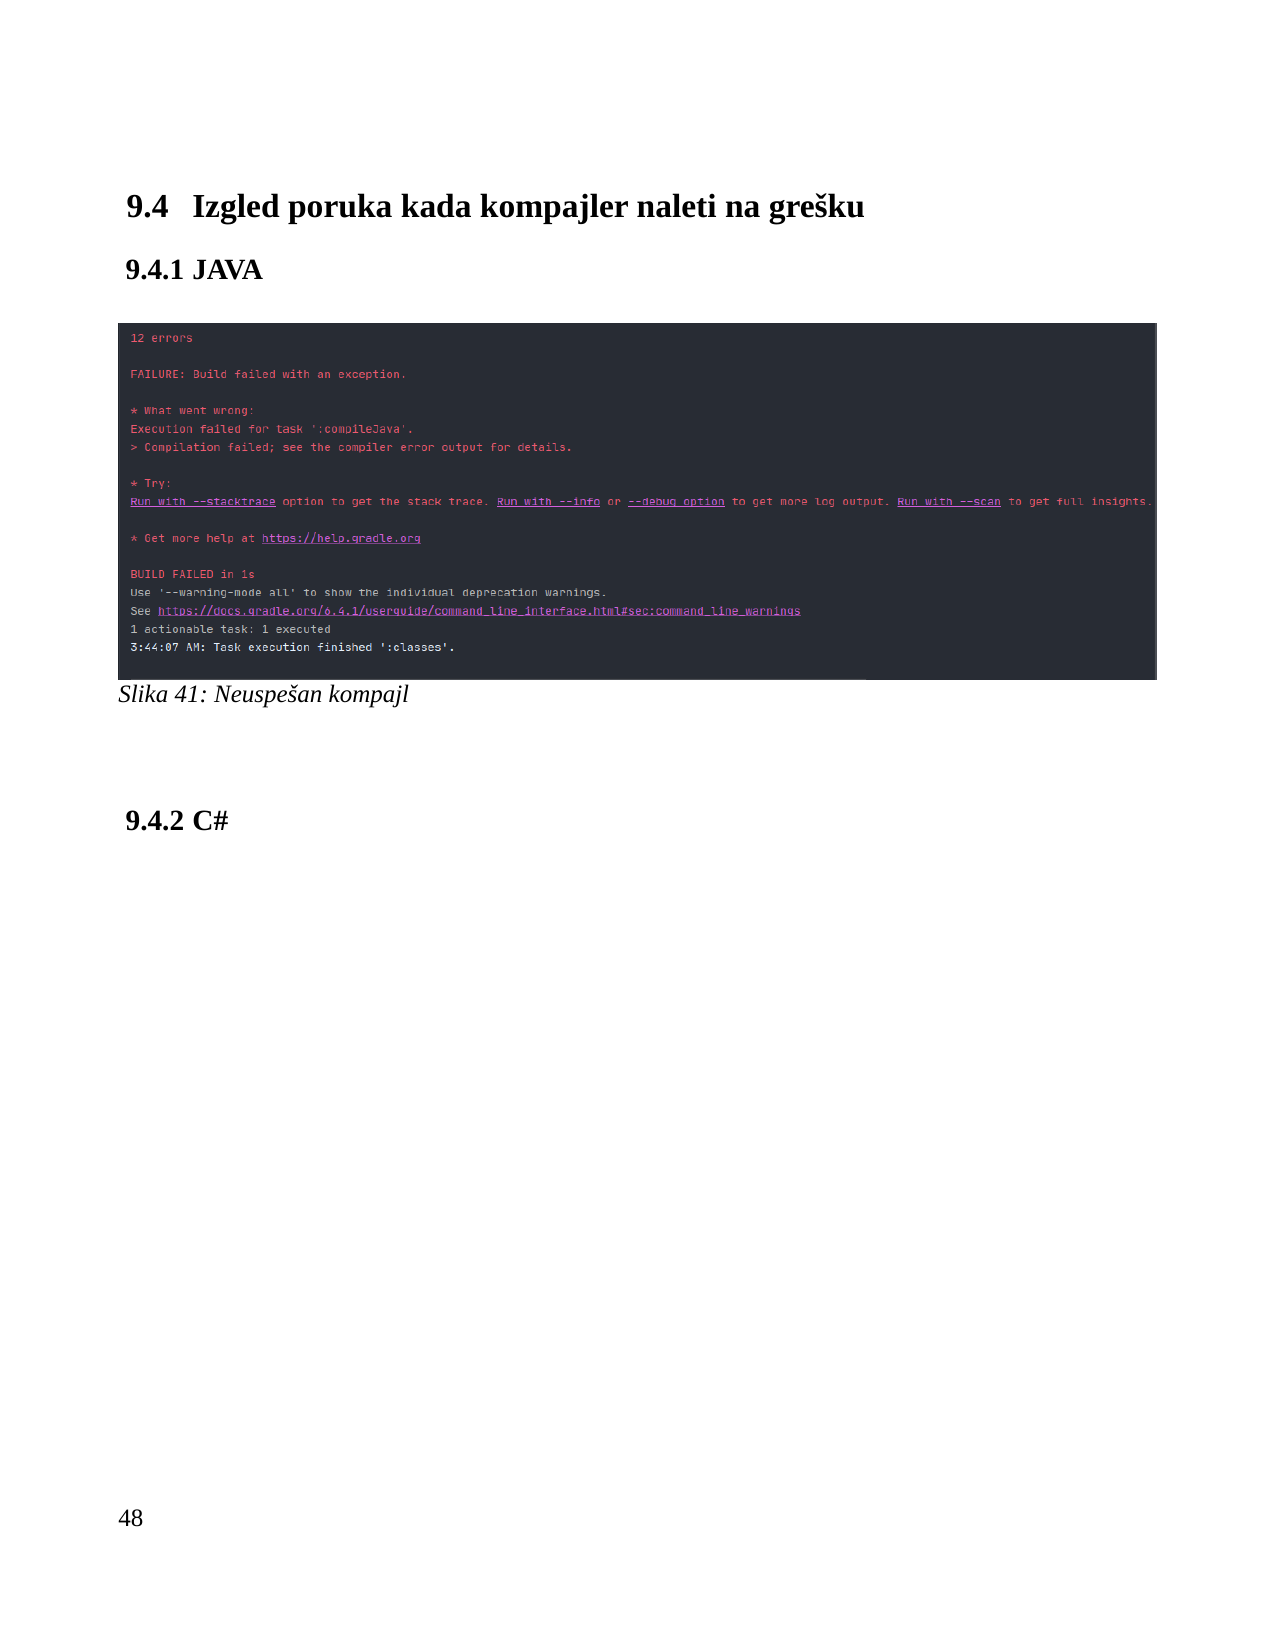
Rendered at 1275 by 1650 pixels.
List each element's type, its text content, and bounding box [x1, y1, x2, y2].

subtitle C# [118, 803, 1157, 837]
subtitle JAVA [118, 252, 1157, 286]
subtitle Izgled poruka kada kompajler naleti na grešku [118, 187, 1157, 225]
picture [118, 323, 1157, 680]
text Slika 41: Neuspešan kompajl [118, 680, 1157, 708]
